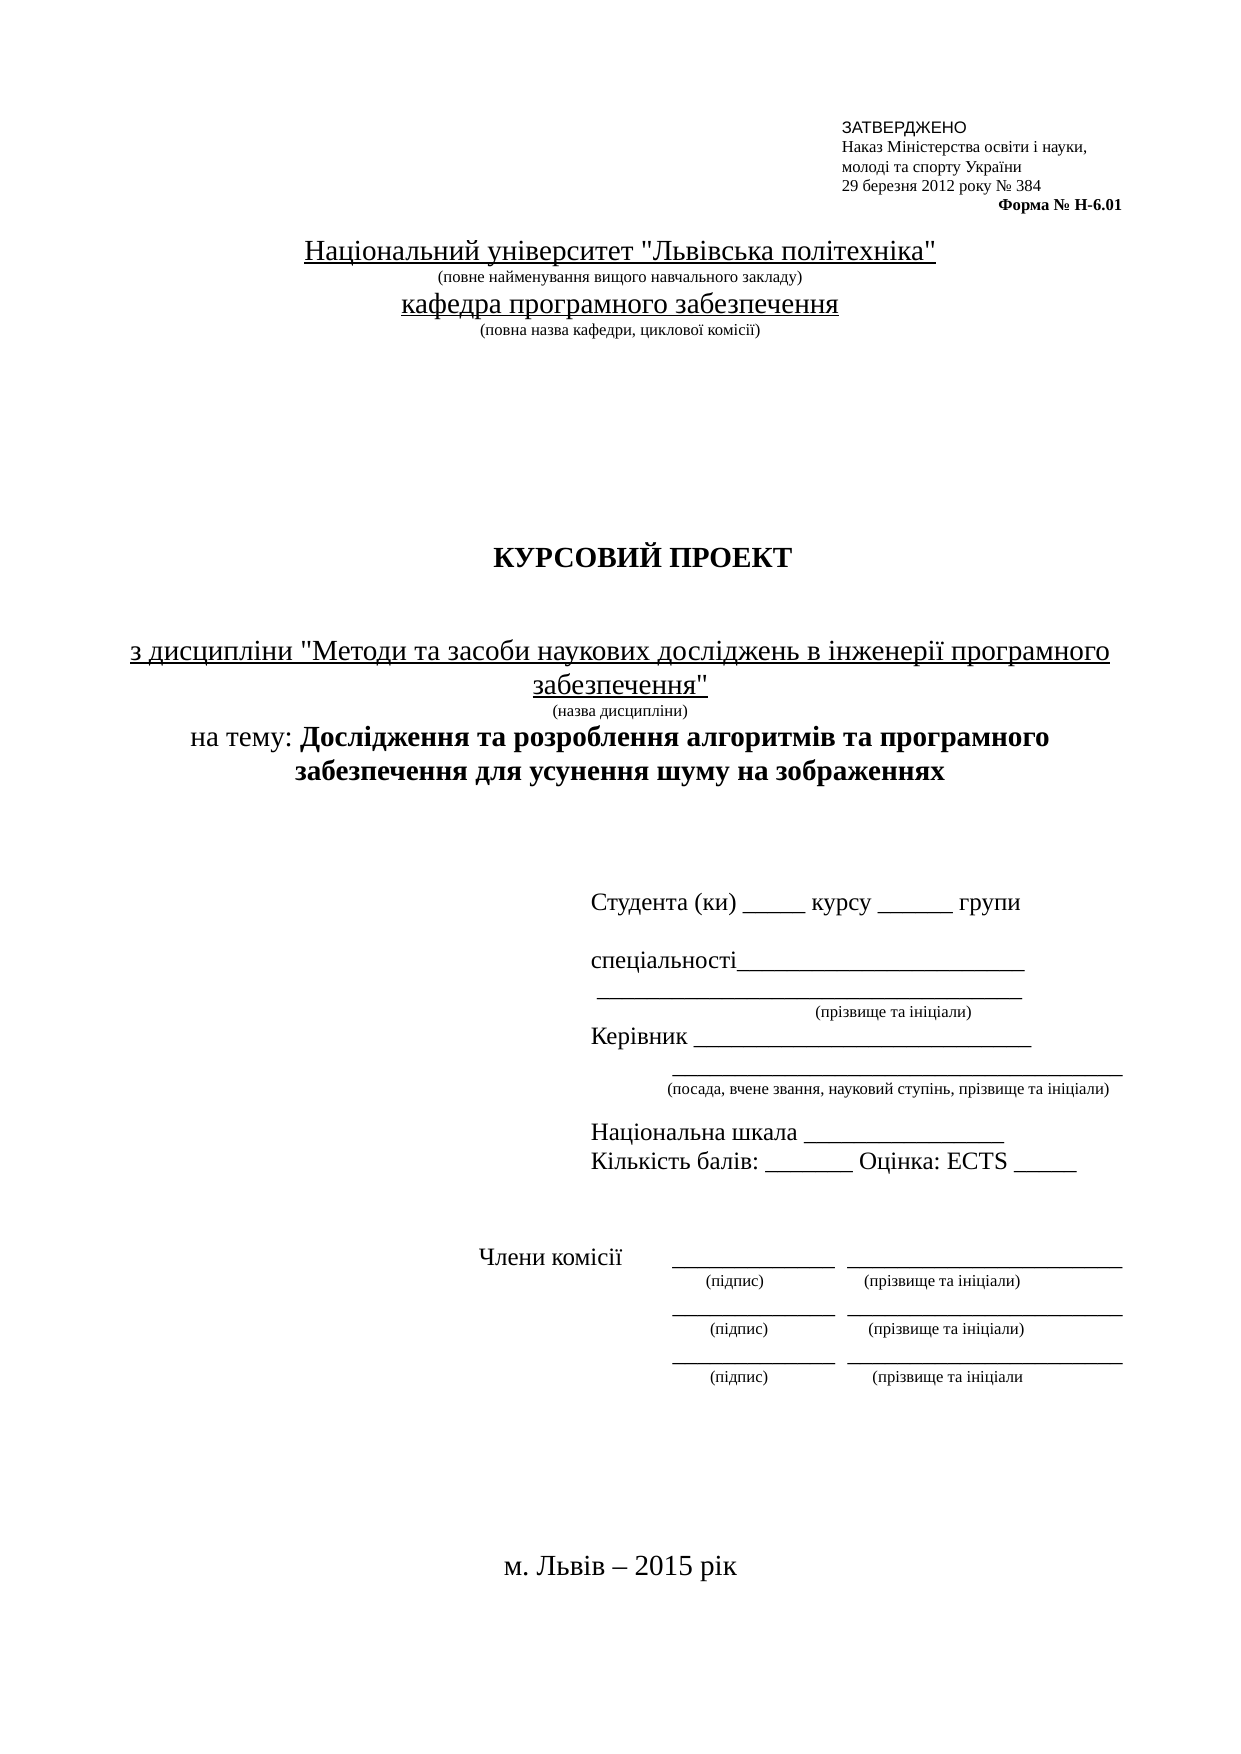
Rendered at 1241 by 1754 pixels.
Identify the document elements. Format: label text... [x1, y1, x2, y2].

text м. Львів – 2015 рік [118, 1548, 1122, 1582]
text Наказ Міністерства освіти і науки, [842, 137, 1122, 156]
text __________________________________ [591, 973, 1122, 1002]
text (повне найменування вищого навчального закладу) [118, 267, 1122, 286]
text Національна шкала ________________ [591, 1117, 1122, 1146]
text (підпис) (прізвище та ініціали) [118, 1271, 1122, 1290]
text КУРСОВИЙ ПРОЕКТ [118, 540, 1122, 573]
text Члени комісії _____________ ______________________ [118, 1242, 1122, 1271]
text Студента (ки) _____ курсу ______ групи [591, 887, 1122, 916]
text на тему: Дослідження та розроблення алгоритмів та програмного забезпечення для усунення шуму на зображеннях [118, 719, 1122, 787]
text Національний університет "Львівська політехніка" [118, 233, 1122, 267]
text ____________________________________ [591, 1050, 1122, 1079]
text Форма № Н-6.01 [650, 195, 1122, 214]
text кафедра програмного забезпечення [118, 286, 1122, 319]
text спеціальності_______________________ [591, 945, 1122, 973]
text _____________ ______________________ [118, 1338, 1122, 1366]
text (назва дисципліни) [118, 700, 1122, 719]
text ЗАТВЕРДЖЕНО [842, 118, 1122, 137]
text _____________ ______________________ [118, 1290, 1122, 1318]
text Керівник ___________________________ [591, 1021, 1122, 1050]
text молоді та спорту України [842, 156, 1122, 176]
text (підпис) (прізвище та ініціали [118, 1366, 1122, 1386]
text (посада, вчене звання, науковий ступінь, прізвище та ініціали) [591, 1079, 1122, 1098]
text Кількість балів: _______ Оцінка: ECTS _____ [591, 1146, 1122, 1175]
text (прізвище та ініціали) [591, 1002, 1122, 1021]
text 29 березня 2012 року № 384 [842, 176, 1122, 195]
text (повна назва кафедри, циклової комісії) [118, 319, 1122, 338]
text (підпис) (прізвище та ініціали) [118, 1318, 1122, 1338]
text з дисципліни "Методи та засоби наукових досліджень в інженерії програмного забезпечення" [118, 633, 1122, 700]
